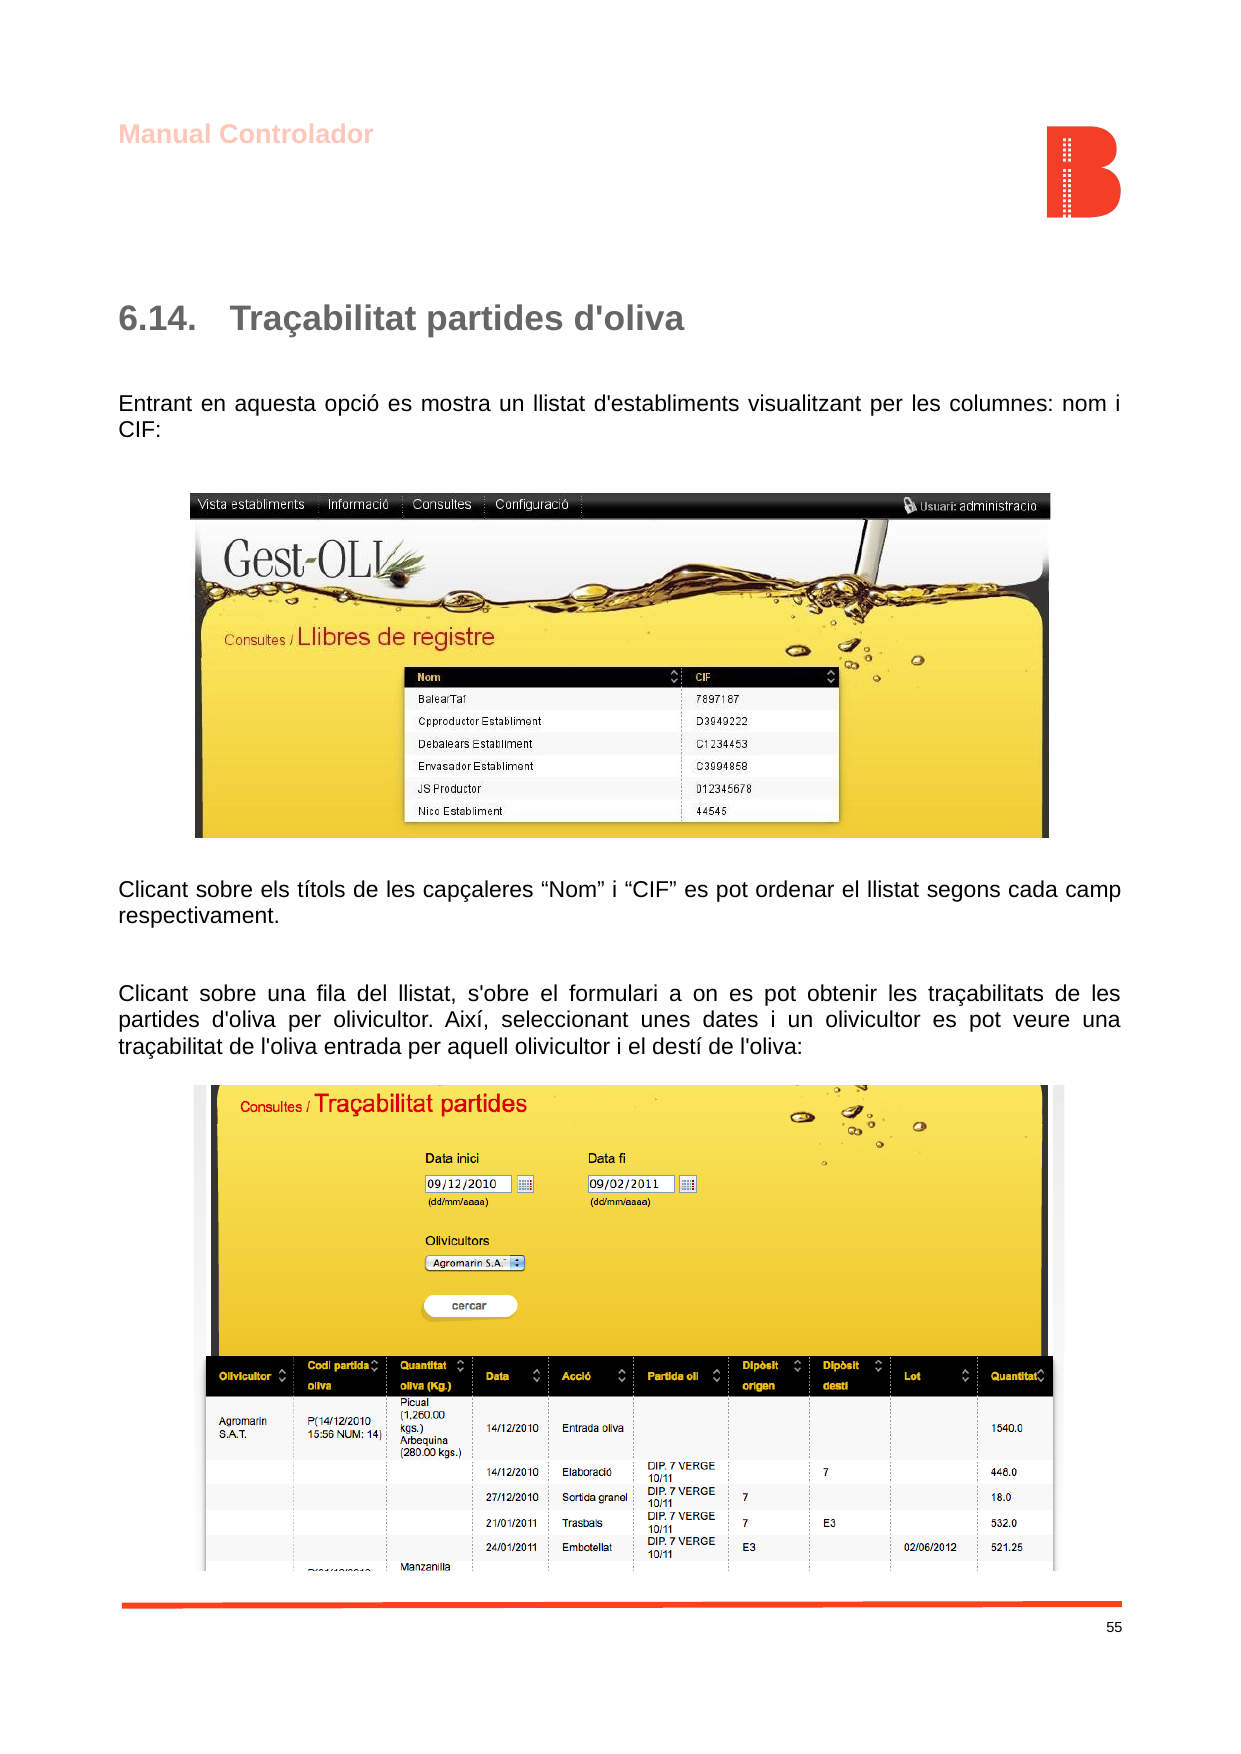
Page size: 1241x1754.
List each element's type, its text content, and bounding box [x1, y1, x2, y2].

picture [1036, 124, 1130, 221]
text Entrant en aquesta opció es mostra un llistat d'establiments visualitzant per les columnes: nom i CIF: [118, 390, 1122, 442]
picture [193, 1085, 1065, 1571]
picture [190, 493, 1051, 838]
text Clicant sobre una fila del llistat, s'obre el formulari a on es pot obtenir les traçabilitats de les partides d'oliva per olivicultor. Així, seleccionant unes dates i un olivicultor es pot veure una traçabilitat de l'oliva entrada per aquell olivicultor i el destí de l'oliva: [118, 980, 1122, 1059]
subtitle Traçabilitat partides d'oliva [118, 298, 1122, 338]
text Clicant sobre els títols de les capçaleres “Nom” i “CIF” es pot ordenar el llistat segons cada camp respectivament. [118, 876, 1122, 929]
